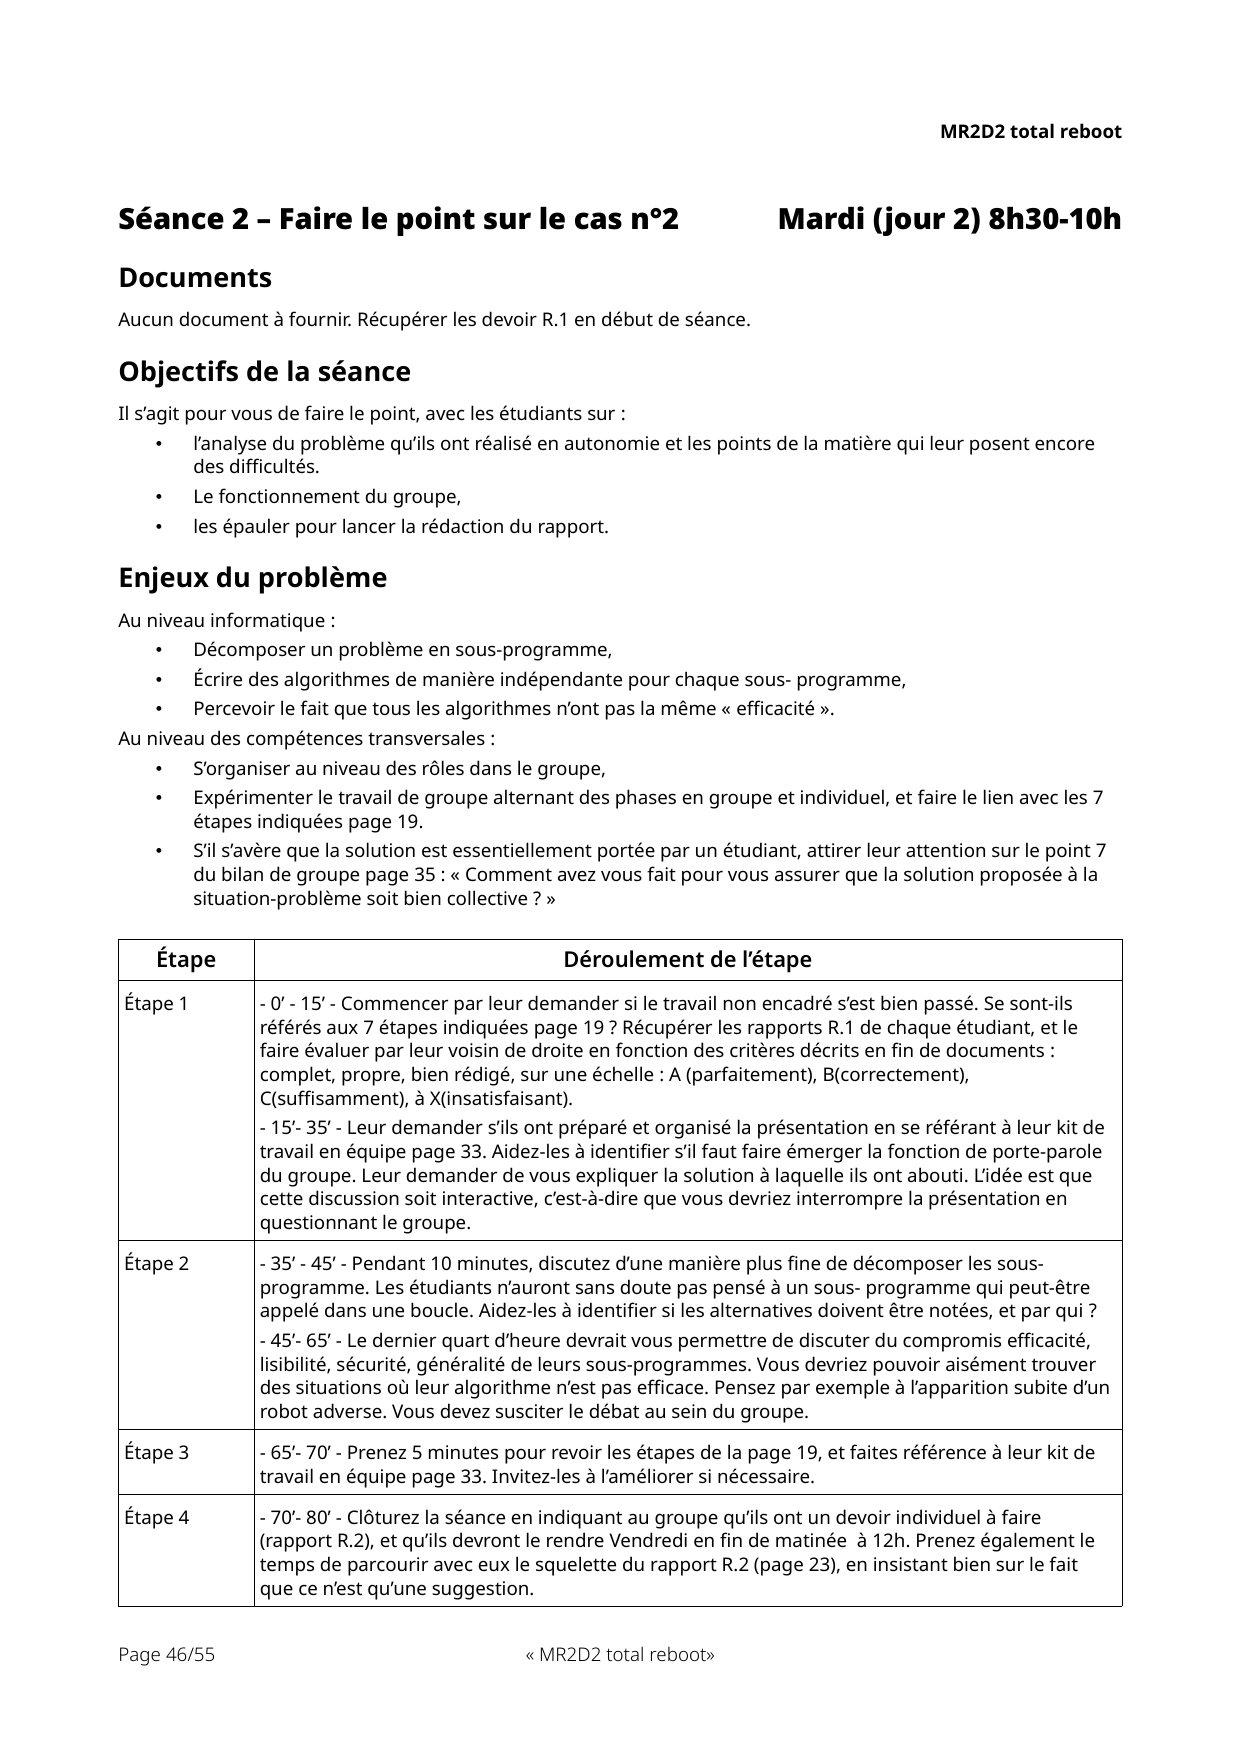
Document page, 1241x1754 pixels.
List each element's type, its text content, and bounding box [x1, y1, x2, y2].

list l’analyse du problème qu’ils ont réalisé en autonomie et les points de la matière qui leur posent encore des difficultés. [156, 431, 1122, 479]
table_cell - 0’ - 15’ - Commencer par leur demander si le travail non encadré s’est bien passé. Se sont-ils référés aux 7 étapes indiquées page 19 ? Récupérer les rapports R.1 de chaque étudiant, et le faire évaluer par leur voisin de droite en fonction des critères décrits en fin de documents : complet, propre, bien rédigé, sur une échelle : A (parfaitement), B(correctement), C(suffisamment), à X(insatisfaisant). - 15’- 35’ - Leur demander s’ils ont préparé et organisé la présentation en se référant à leur kit de travail en équipe page 32. Aidez-les à identifier s’il faut faire émerger la fonction de porte-parole du groupe. Leur demander de vous expliquer la solution à laquelle ils ont abouti. L’idée est que cette discussion soit interactive, c’est-à-dire que vous devriez interrompre la présentation en questionnant le groupe. [255, 981, 1122, 1240]
table_cell - 65’- 70’ - Prenez 5 minutes pour revoir les étapes de la page 19, et faites référence à leur kit de travail en équipe page 32. Invitez-les à l’améliorer si nécessaire. [255, 1430, 1122, 1493]
table_cell Étape 4 [119, 1495, 254, 1606]
subtitle Documents [118, 259, 1122, 296]
list Percevoir le fait que tous les algorithmes n’ont pas la même « efficacité ». [156, 697, 1122, 721]
text Au niveau informatique : [118, 608, 1122, 632]
text Au niveau des compétences transversales : [118, 726, 1122, 750]
table_cell Étape 3 [119, 1430, 254, 1493]
list S’il s’avère que la solution est essentiellement portée par un étudiant, attirer leur attention sur le point 7 du bilan de groupe page 34 : « Comment avez vous fait pour vous assurer que la solution proposée à la situation-problème soit bien collective ? » [156, 839, 1122, 910]
table_cell Étape 1 [119, 981, 254, 1240]
list S’organiser au niveau des rôles dans le groupe, [156, 756, 1122, 780]
table_cell - 35’ - 45’ - Pendant 10 minutes, discutez d’une manière plus fine de décomposer les sous-programme. Les étudiants n’auront sans doute pas pensé à un sous- programme qui peut-être appelé dans une boucle. Aidez-les à identifier si les alternatives doivent être notées, et par qui ? - 45’- 65’ - Le dernier quart d’heure devrait vous permettre de discuter du compromis efficacité, lisibilité, sécurité, généralité de leurs sous-programmes. Vous devriez pouvoir aisément trouver des situations où leur algorithme n’est pas efficace. Pensez par exemple à l’apparition subite d’un robot adverse. Vous devez susciter le débat au sein du groupe. [255, 1241, 1122, 1429]
table_cell Étape 2 [119, 1241, 254, 1429]
list Expérimenter le travail de groupe alternant des phases en groupe et individuel, et faire le lien avec les 7 étapes indiquées page 19. [156, 786, 1122, 833]
subtitle Objectifs de la séance [118, 352, 1122, 389]
table_cell - 70’- 80’ - Clôturez la séance en indiquant au groupe qu’ils ont un devoir individuel à faire (rapport R.2), et qu’ils devront le rendre Vendredi en fin de matinée à 12h. Prenez également le temps de parcourir avec eux le squelette du rapport R.2 (page 22), en insistant bien sur le fait que ce n’est qu’une suggestion. On peut, une fois encore, leur demander comment ils se sentent à l’issus de cette séance. [255, 1495, 1122, 1606]
text Il s’agit pour vous de faire le point, avec les étudiants sur : [118, 402, 1122, 426]
table_header Déroulement de l’étape [255, 940, 1122, 980]
text Aucun document à fournir. Récupérer les devoir R.1 en début de séance. [118, 308, 1122, 332]
subtitle Séance 2 – Faire le point sur le cas n°2 Mardi (jour 2) 8h30-10h [118, 198, 1122, 238]
subtitle Enjeux du problème [118, 559, 1122, 596]
list Écrire des algorithmes de manière indépendante pour chaque sous- programme, [156, 667, 1122, 691]
list les épauler pour lancer la rédaction du rapport. [156, 514, 1122, 538]
table_header Étape [119, 940, 254, 980]
list Le fonctionnement du groupe, [156, 485, 1122, 508]
list Décomposer un problème en sous-programme, [156, 638, 1122, 661]
